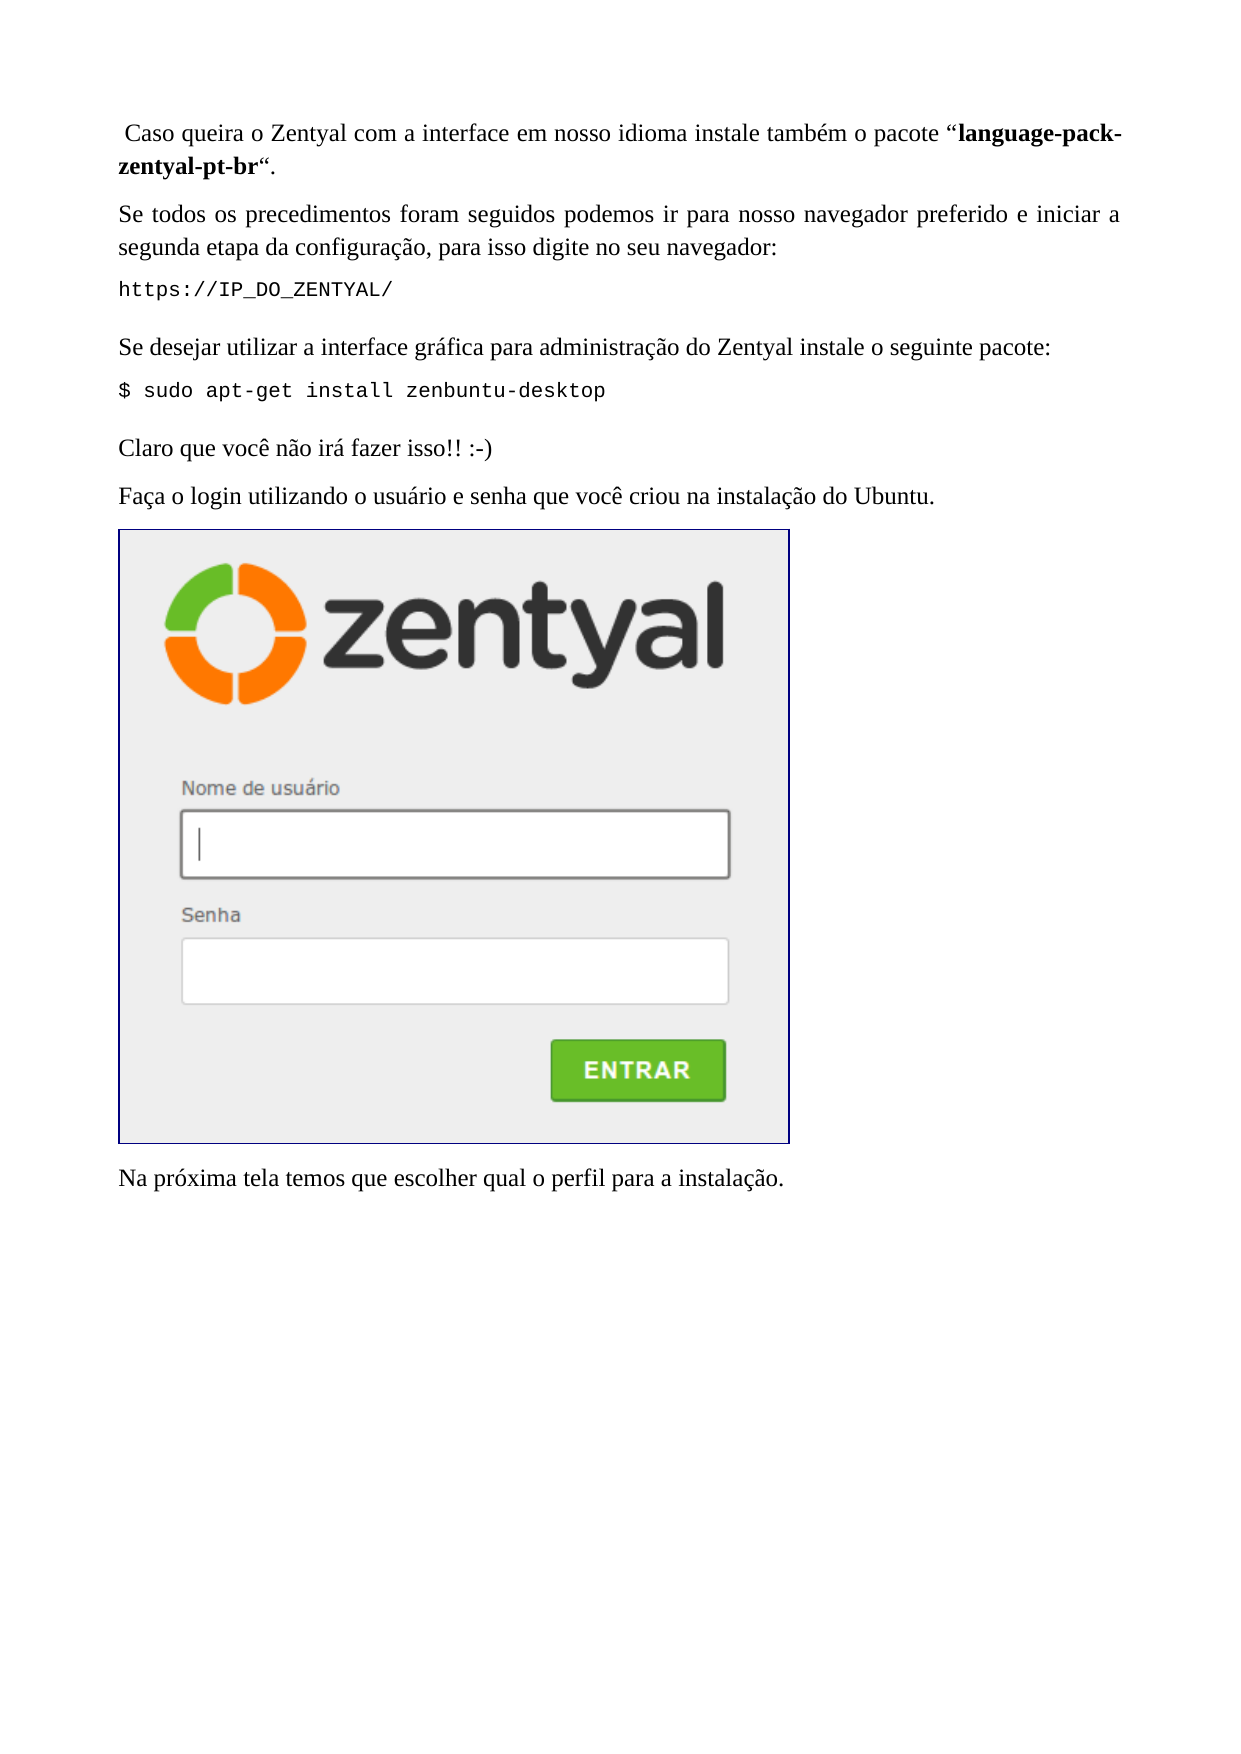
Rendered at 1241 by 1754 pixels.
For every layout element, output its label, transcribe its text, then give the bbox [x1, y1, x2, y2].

text https://IP_DO_ZENTYAL/ [118, 279, 1122, 303]
picture [120, 530, 788, 1143]
text Na próxima tela temos que escolher qual o perfil para a instalação. [118, 1163, 1122, 1192]
text Se todos os precedimentos foram seguidos podemos ir para nosso navegador preferido e iniciar a segunda etapa da configuração, para isso digite no seu navegador: [118, 199, 1122, 261]
text Caso queira o Zentyal com a interface em nosso idioma instale também o pacote “language-pack-zentyal-pt-br“. [118, 118, 1122, 180]
text Se desejar utilizar a interface gráfica para administração do Zentyal instale o seguinte pacote: [118, 332, 1122, 361]
text Claro que você não irá fazer isso!! :-) [118, 433, 1122, 462]
text $ sudo apt-get install zenbuntu-desktop [118, 380, 1122, 404]
text Faça o login utilizando o usuário e senha que você criou na instalação do Ubuntu. [118, 481, 1122, 509]
